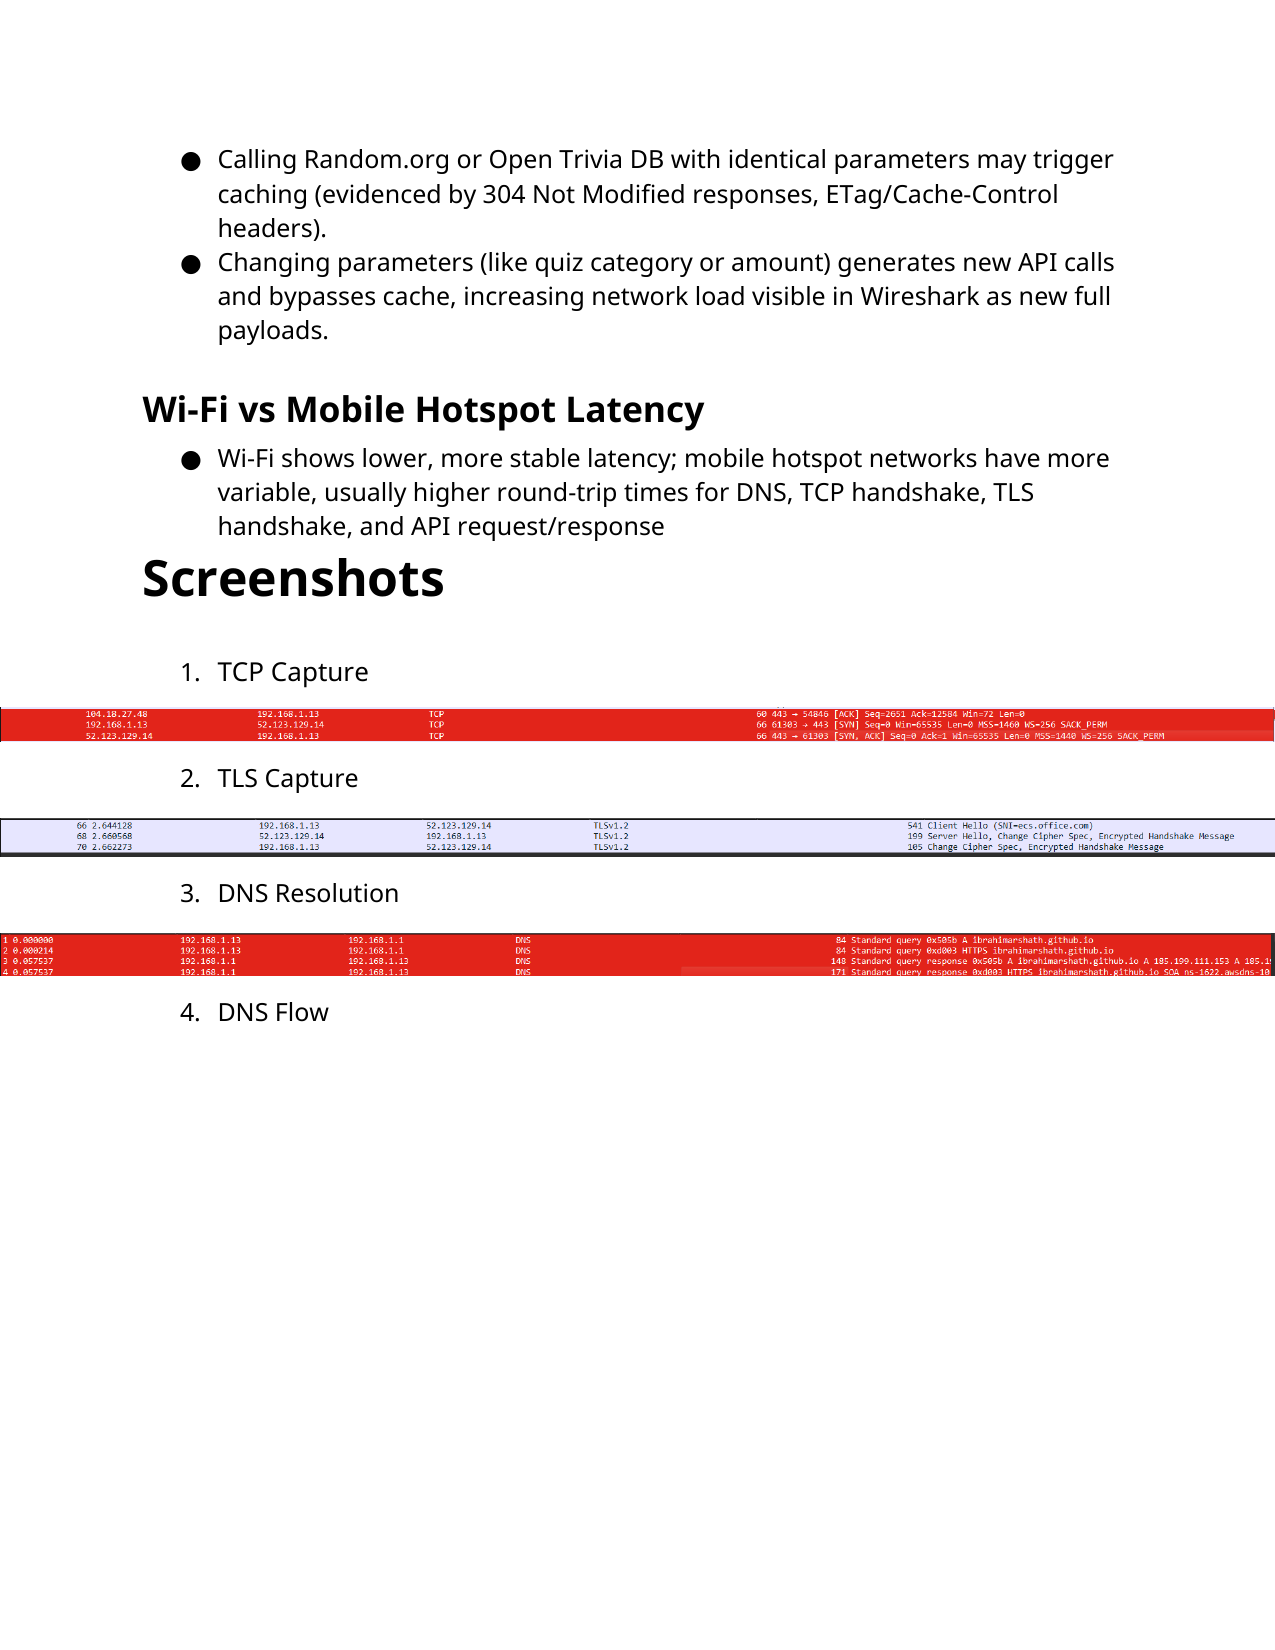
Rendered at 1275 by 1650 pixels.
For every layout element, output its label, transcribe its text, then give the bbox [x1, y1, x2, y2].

list TLS Capture [180, 742, 1133, 795]
list [180, 795, 1133, 818]
list DNS Flow [180, 976, 1133, 1029]
list Wi-Fi shows lower, more stable latency; mobile hotspot networks have more variable, usually higher round-trip times for DNS, TCP handshake, TLS handshake, and API request/response [180, 441, 1133, 543]
subtitle Wi-Fi vs Mobile Hotspot Latency [142, 384, 1133, 432]
list [180, 689, 1133, 707]
picture [0, 818, 1275, 857]
picture [0, 933, 1275, 976]
list DNS Resolution [180, 857, 1133, 909]
list TCP Capture [180, 653, 1133, 689]
list Calling Random.org or Open Trivia DB with identical parameters may trigger caching (evidenced by 304 Not Modified responses, ETag/Cache-Control headers). [180, 142, 1133, 244]
list [180, 909, 1133, 933]
subtitle Screenshots [142, 543, 1133, 611]
picture [0, 707, 1275, 742]
list Changing parameters (like quiz category or amount) generates new API calls and bypasses cache, increasing network load visible in Wireshark as new full payloads. [180, 244, 1133, 347]
